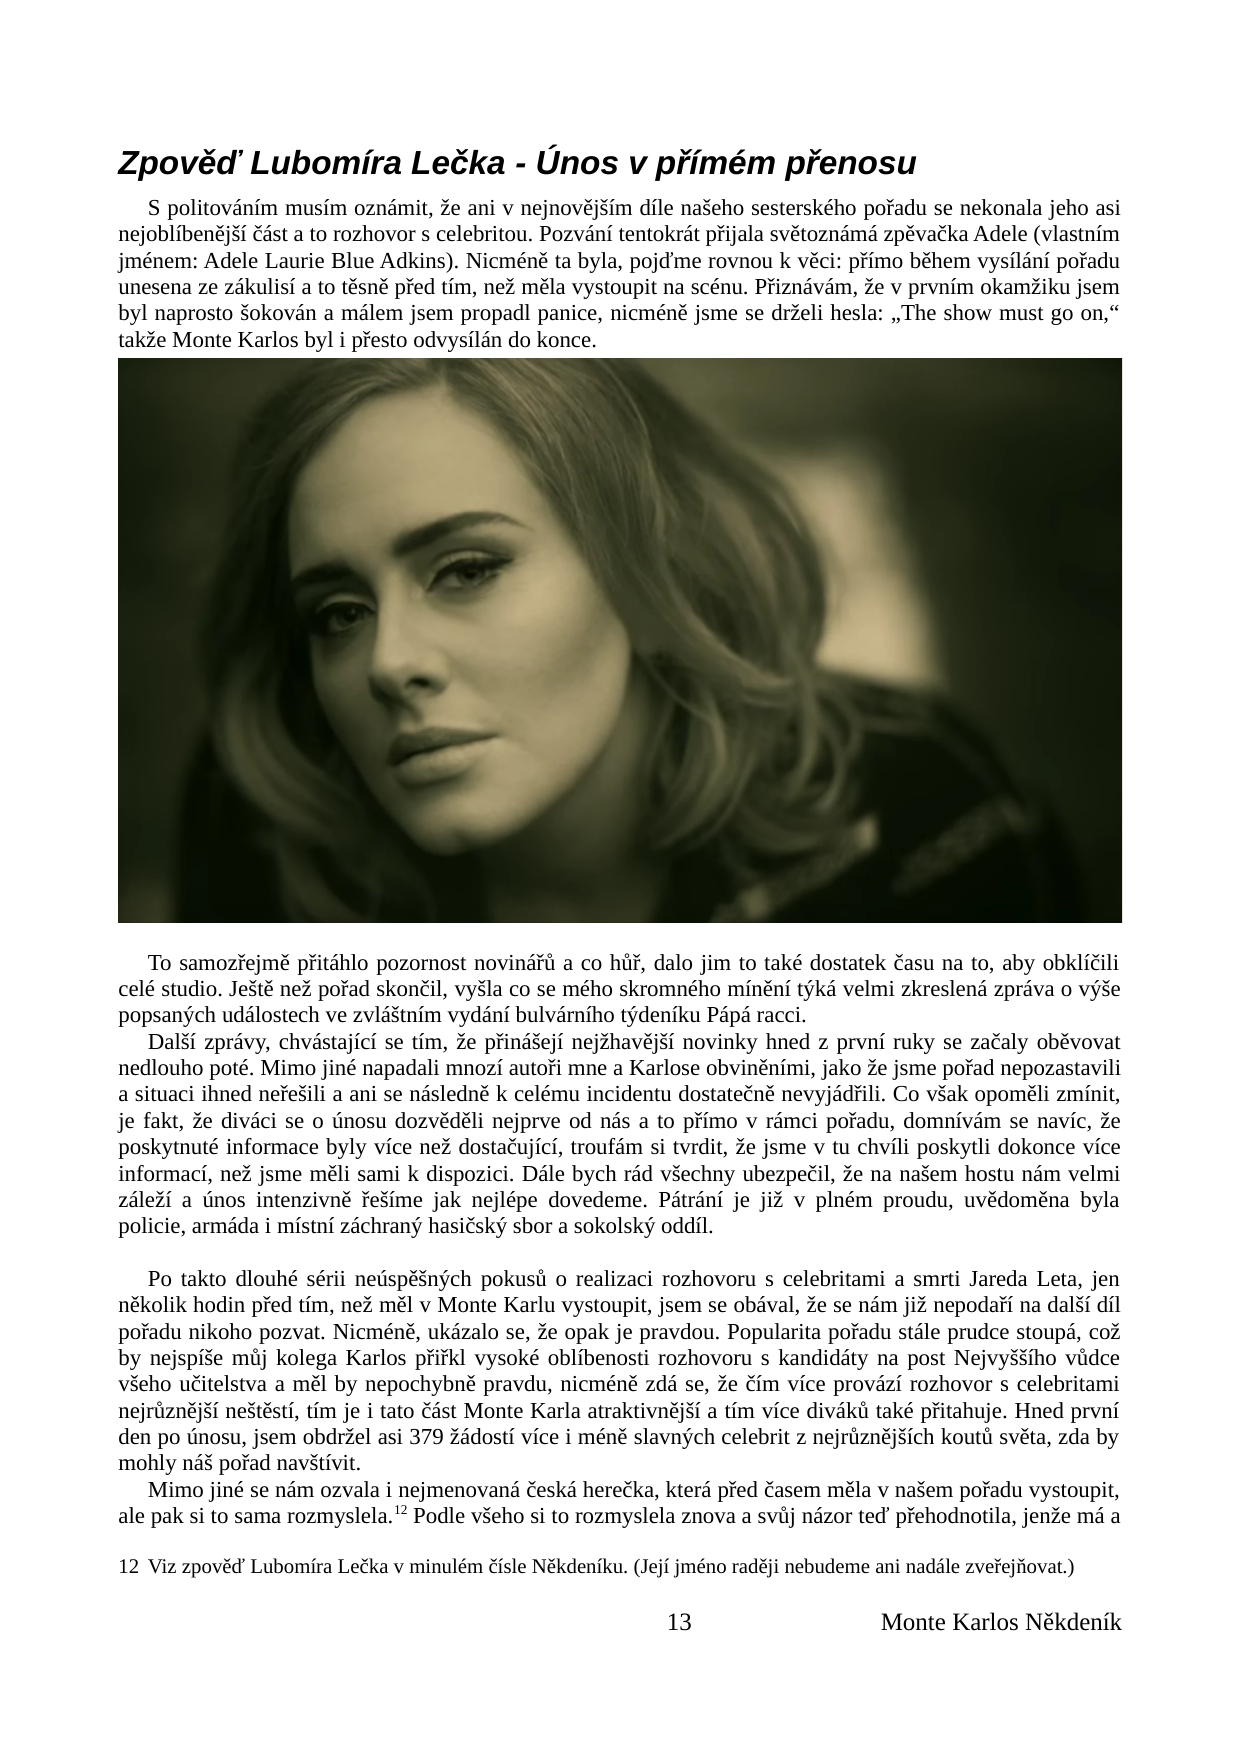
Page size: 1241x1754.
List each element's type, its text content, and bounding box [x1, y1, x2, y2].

picture [118, 358, 1123, 923]
text Mimo jiné se nám ozvala i nejmenovaná česká herečka, která před časem měla v našem pořadu vystoupit, ale pak si to sama rozmyslela. Podle všeho si to rozmyslela znova a svůj názor teď přehodnotila, jenže má a [118, 1476, 1122, 1528]
text To samozřejmě přitáhlo pozornost novinářů a co hůř, dalo jim to také dostatek času na to, aby obklíčili celé studio. Ještě než pořad skončil, vyšla co se mého skromného mínění týká velmi zkreslená zpráva o výše popsaných událostech ve zvláštním vydání bulvárního týdeníku Pápá racci. [118, 949, 1122, 1028]
text S politováním musím oznámit, že ani v nejnovějším díle našeho sesterského pořadu se nekonala jeho asi nejoblíbenější část a to rozhovor s celebritou. Pozvání tentokrát přijala světoznámá zpěvačka Adele (vlastním jménem: Adele Laurie Blue Adkins). Nicméně ta byla, pojďme rovnou k věci: přímo během vysílání pořadu unesena ze zákulisí a to těsně před tím, než měla vystoupit na scénu. Přiznávám, že v prvním okamžiku jsem byl naprosto šokován a málem jsem propadl panice, nicméně jsme se drželi hesla: „The show must go on,“ takže Monte Karlos byl i přesto odvysílán do konce. [118, 194, 1122, 352]
text Viz zpověď Lubomíra Lečka v minulém čísle Někdeníku. (Její jméno raději nebudeme ani nadále zveřejňovat.) [118, 1553, 1122, 1578]
text Další zprávy, chvástající se tím, že přinášejí nejžhavější novinky hned z první ruky se začaly oběvovat nedlouho poté. Mimo jiné napadali mnozí autoři mne a Karlose obviněními, jako že jsme pořad nepozastavili a situaci ihned neřešili a ani se následně k celému incidentu dostatečně nevyjádřili. Co však opoměli zmínit, je fakt, že diváci se o únosu dozvěděli nejprve od nás a to přímo v rámci pořadu, domnívám se navíc, že poskytnuté informace byly více než dostačující, troufám si tvrdit, že jsme v tu chvíli poskytli dokonce více informací, než jsme měli sami k dispozici. Dále bych rád všechny ubezpečil, že na našem hostu nám velmi záleží a únos intenzivně řešíme jak nejlépe dovedeme. Pátrání je již v plném proudu, uvědoměna byla policie, armáda i místní záchraný hasičský sbor a sokolský oddíl. [118, 1028, 1122, 1239]
subtitle Zpověď Lubomíra Lečka - Únos v přímém přenosu [118, 143, 1122, 182]
text Po takto dlouhé sérii neúspěšných pokusů o realizaci rozhovoru s celebritami a smrti Jareda Leta, jen několik hodin před tím, než měl v Monte Karlu vystoupit, jsem se obával, že se nám již nepodaří na další díl pořadu nikoho pozvat. Nicméně, ukázalo se, že opak je pravdou. Popularita pořadu stále prudce stoupá, což by nejspíše můj kolega Karlos přiřkl vysoké oblíbenosti rozhovoru s kandidáty na post Nejvyššího vůdce všeho učitelstva a měl by nepochybně pravdu, nicméně zdá se, že čím více provází rozhovor s celebritami nejrůznější neštěstí, tím je i tato část Monte Karla atraktivnější a tím více diváků také přitahuje. Hned první den po únosu, jsem obdržel asi 379 žádostí více i méně slavných celebrit z nejrůznějších koutů světa, zda by mohly náš pořad navštívit. [118, 1265, 1122, 1476]
